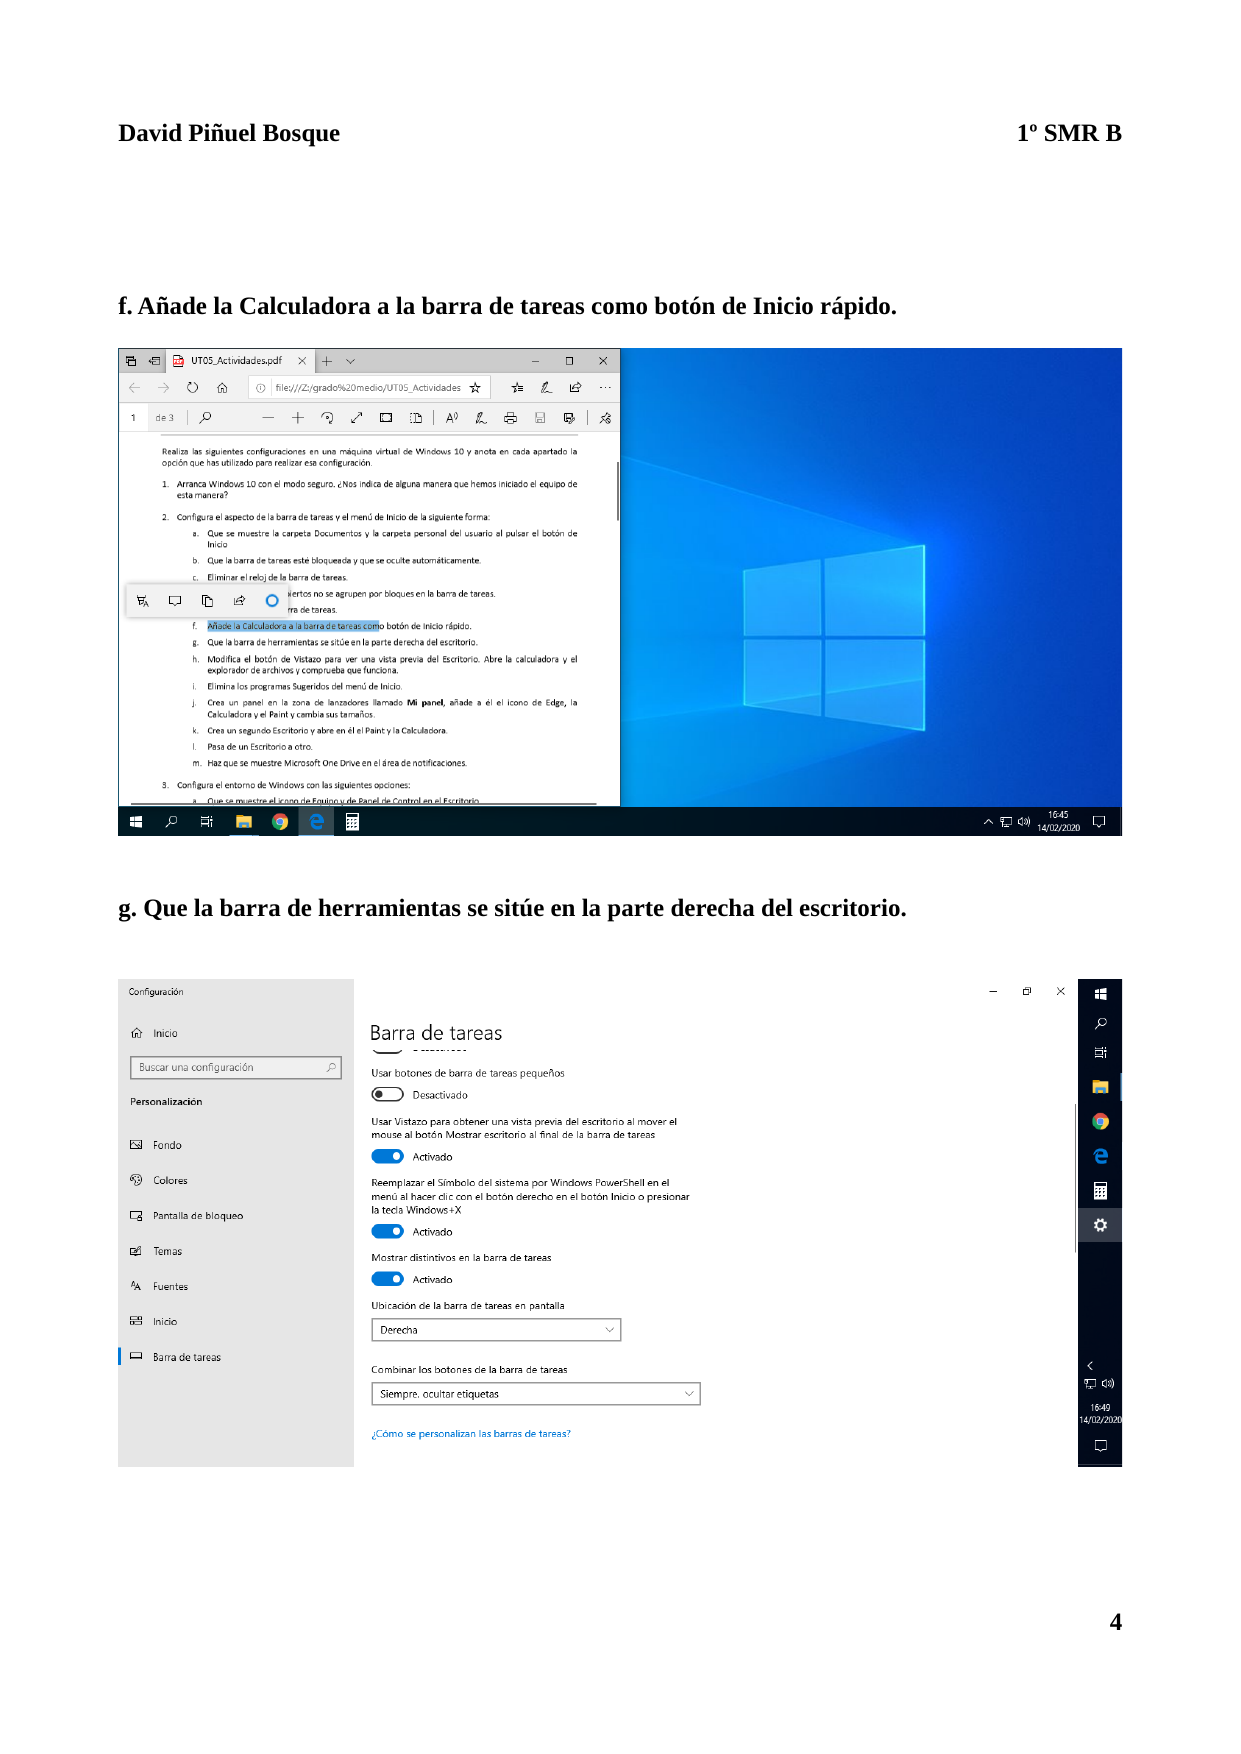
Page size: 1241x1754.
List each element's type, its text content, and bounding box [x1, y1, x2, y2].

picture [118, 979, 1123, 1467]
text f. Añade la Calculadora a la barra de tareas como botón de Inicio rápido. [118, 291, 1122, 320]
text g. Que la barra de herramientas se sitúe en la parte derecha del escritorio. [118, 893, 1122, 922]
picture [118, 348, 1123, 836]
